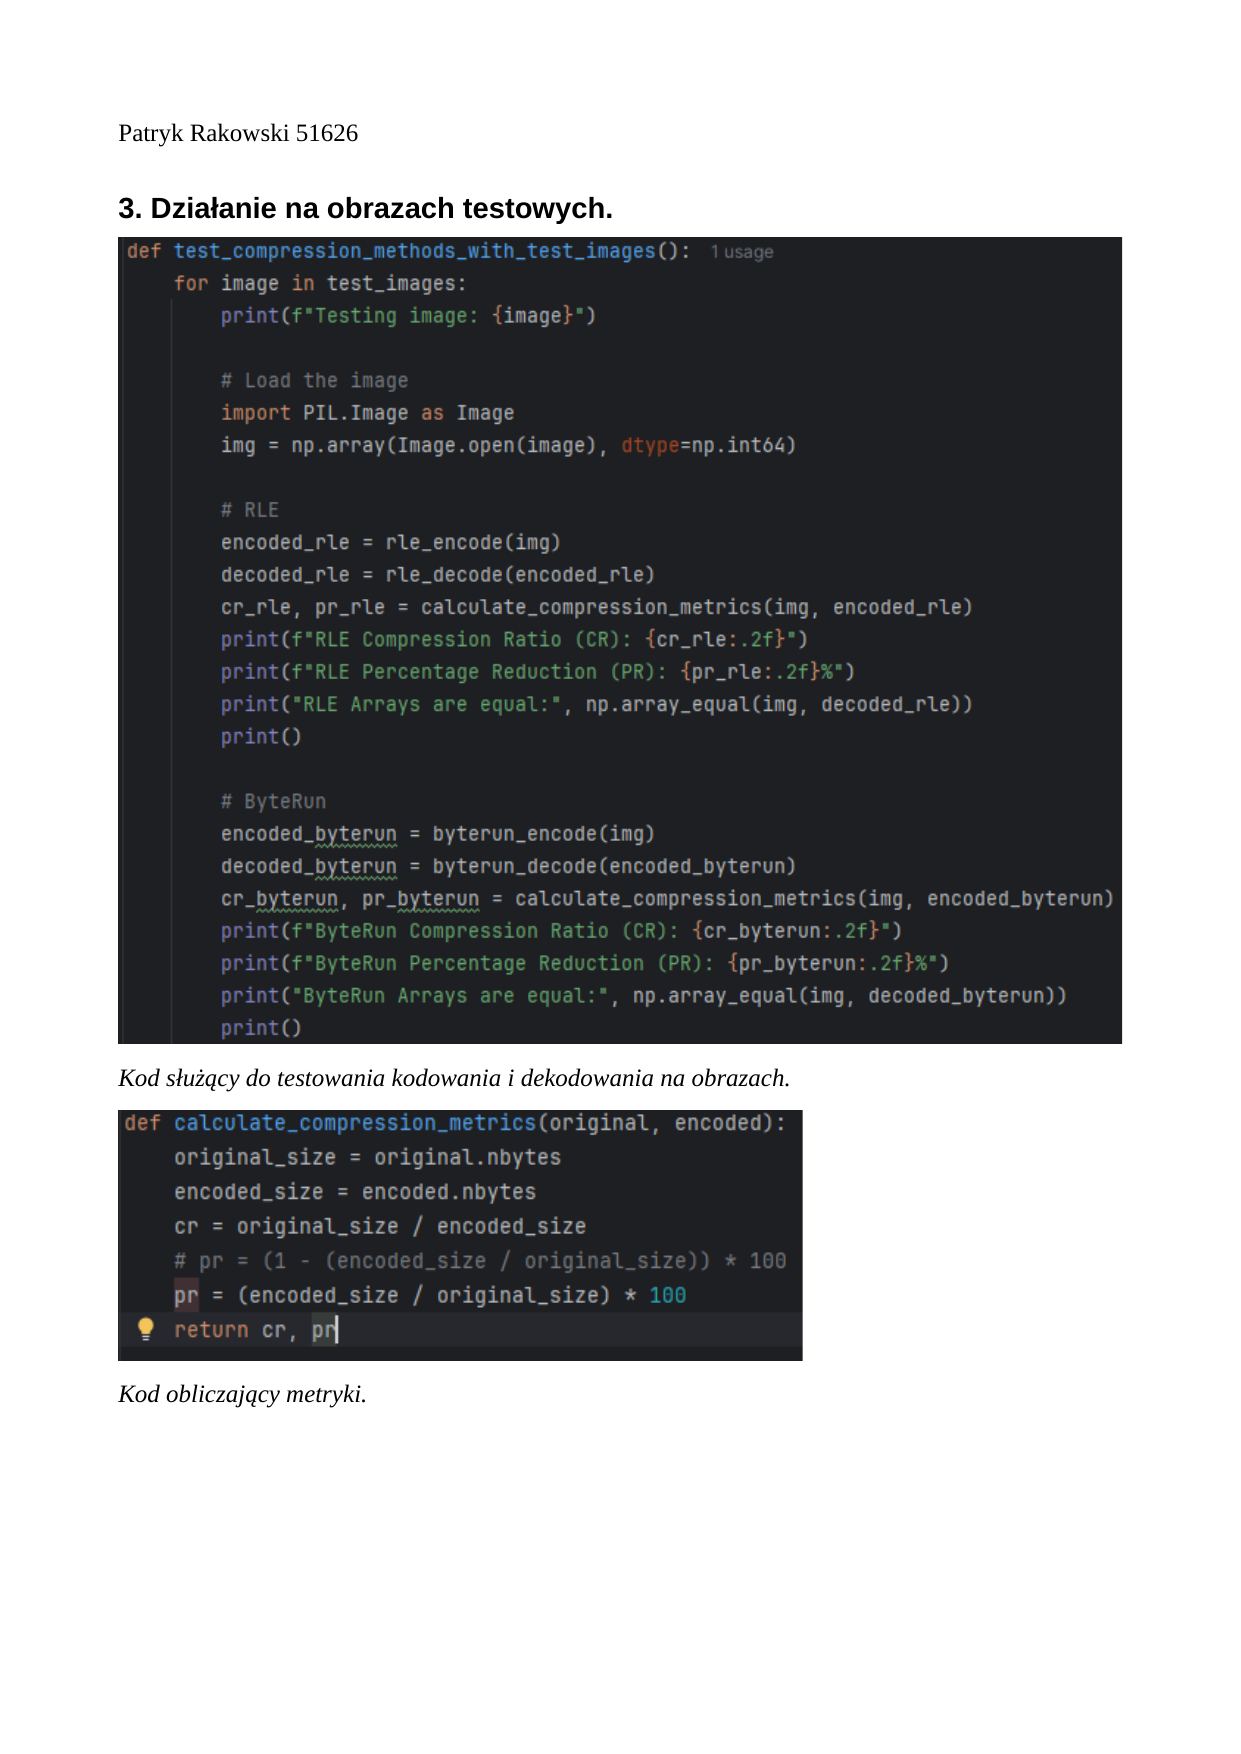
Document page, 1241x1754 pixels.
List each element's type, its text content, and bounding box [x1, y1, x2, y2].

subtitle 3. Działanie na obrazach testowych. [118, 191, 1122, 224]
text Kod służący do testowania kodowania i dekodowania na obrazach. [118, 1063, 1122, 1092]
picture [118, 1110, 803, 1361]
text Kod obliczający metryki. [118, 1379, 1122, 1408]
picture [118, 237, 1123, 1044]
